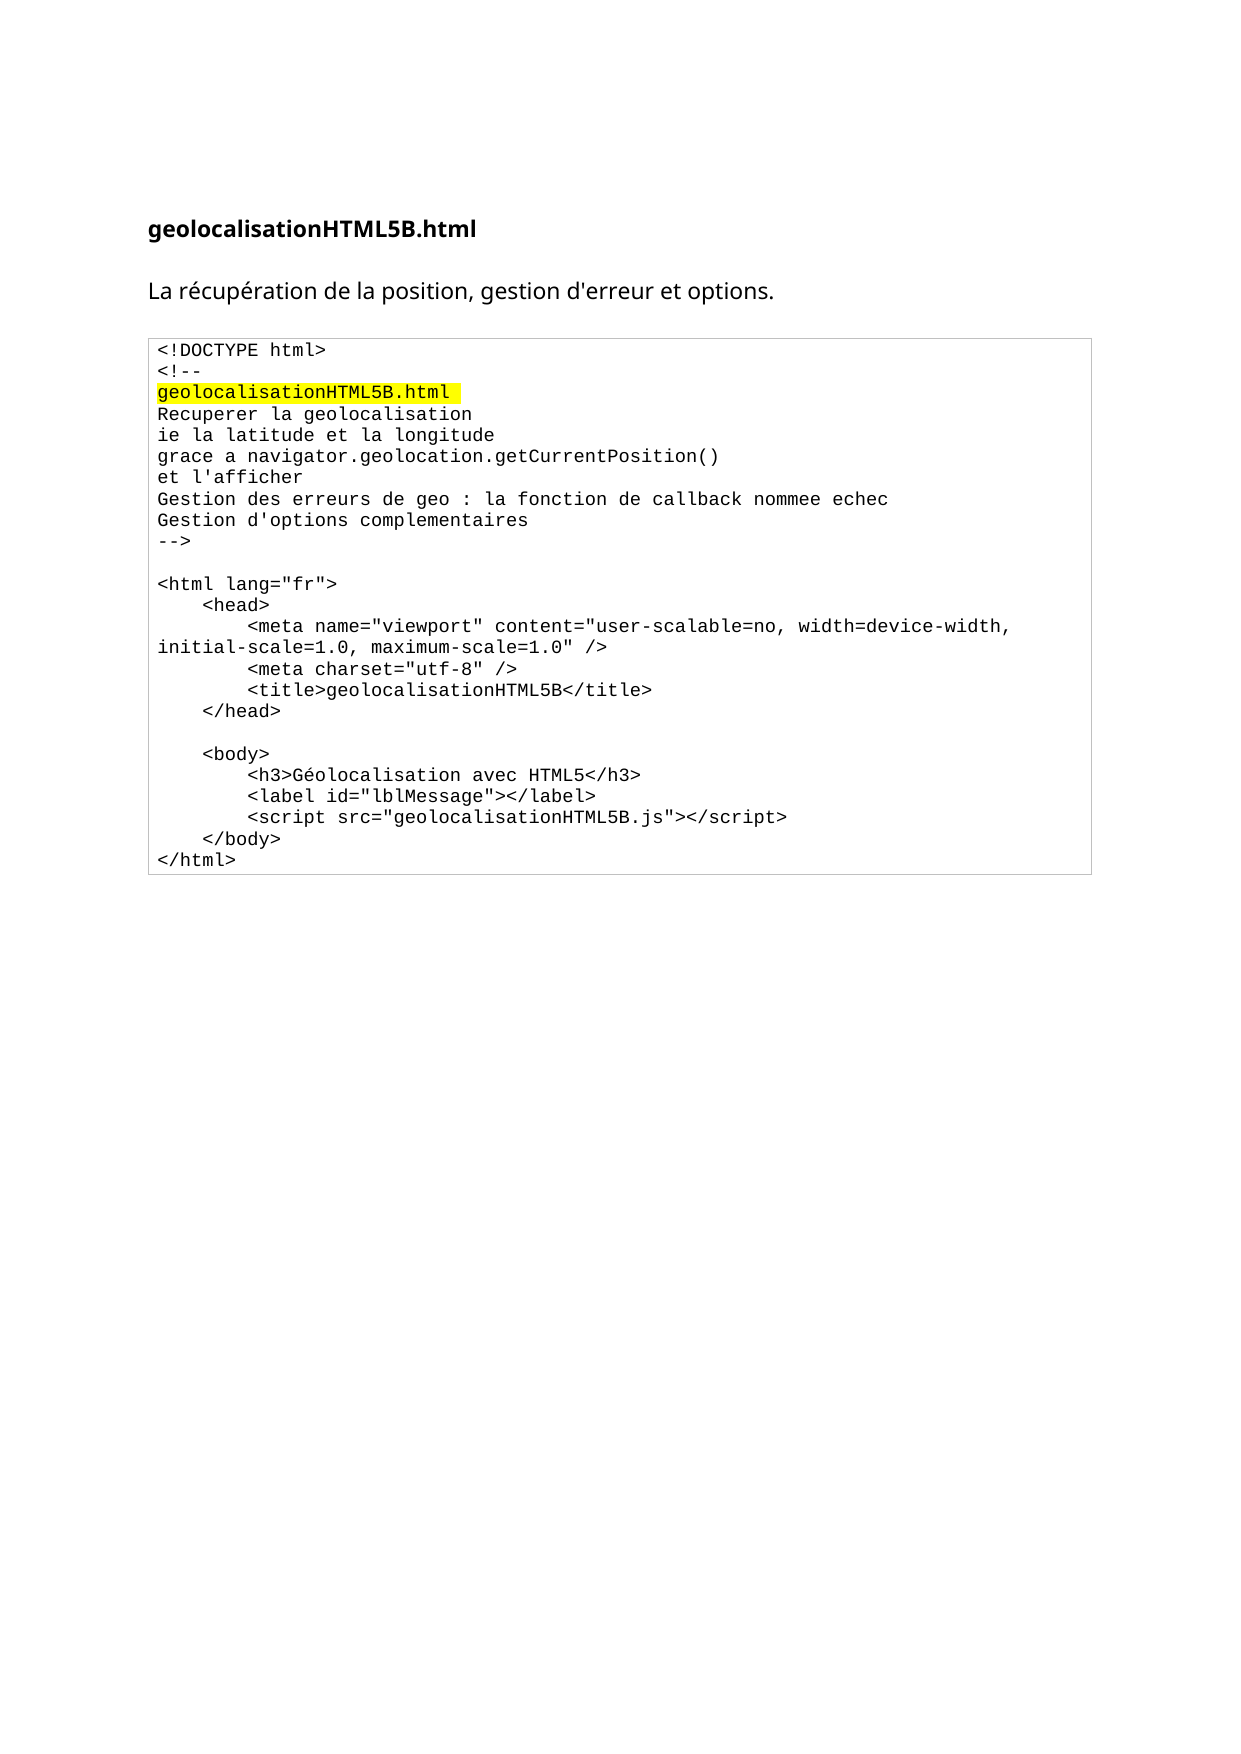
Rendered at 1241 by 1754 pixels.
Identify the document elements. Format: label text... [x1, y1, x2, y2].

text <meta name="viewport" content="user-scalable=no, width=device-width, initial-scale=1.0, maximum-scale=1.0" /> [149, 614, 1091, 656]
text </html> [149, 847, 1091, 874]
text <meta charset="utf-8" /> [149, 656, 1091, 677]
text Recuperer la geolocalisation [149, 401, 1091, 422]
text grace a navigator.geolocation.getCurrentPosition() [149, 444, 1091, 465]
text La récupération de la position, gestion d'erreur et options. [148, 275, 1092, 306]
text --> [149, 529, 1091, 553]
text <script src="geolocalisationHTML5B.js"></script> [149, 805, 1091, 826]
text </body> [149, 826, 1091, 847]
text <h3>Géolocalisation avec HTML5</h3> [149, 762, 1091, 784]
text <head> [149, 592, 1091, 614]
text <body> [149, 741, 1091, 762]
text <html lang="fr"> [149, 571, 1091, 592]
text <!DOCTYPE html> [149, 339, 1091, 359]
text <!-- [149, 359, 1091, 380]
text Gestion d'options complementaires [149, 507, 1091, 529]
text </head> [149, 699, 1091, 723]
text <title>geolocalisationHTML5B</title> [149, 677, 1091, 699]
text ie la latitude et la longitude [149, 422, 1091, 444]
text Gestion des erreurs de geo : la fonction de callback nommee echec [149, 486, 1091, 507]
text geolocalisationHTML5B.html [148, 212, 1092, 244]
text et l'afficher [149, 465, 1091, 486]
text <label id="lblMessage"></label> [149, 784, 1091, 805]
text geolocalisationHTML5B.html [149, 380, 1091, 401]
